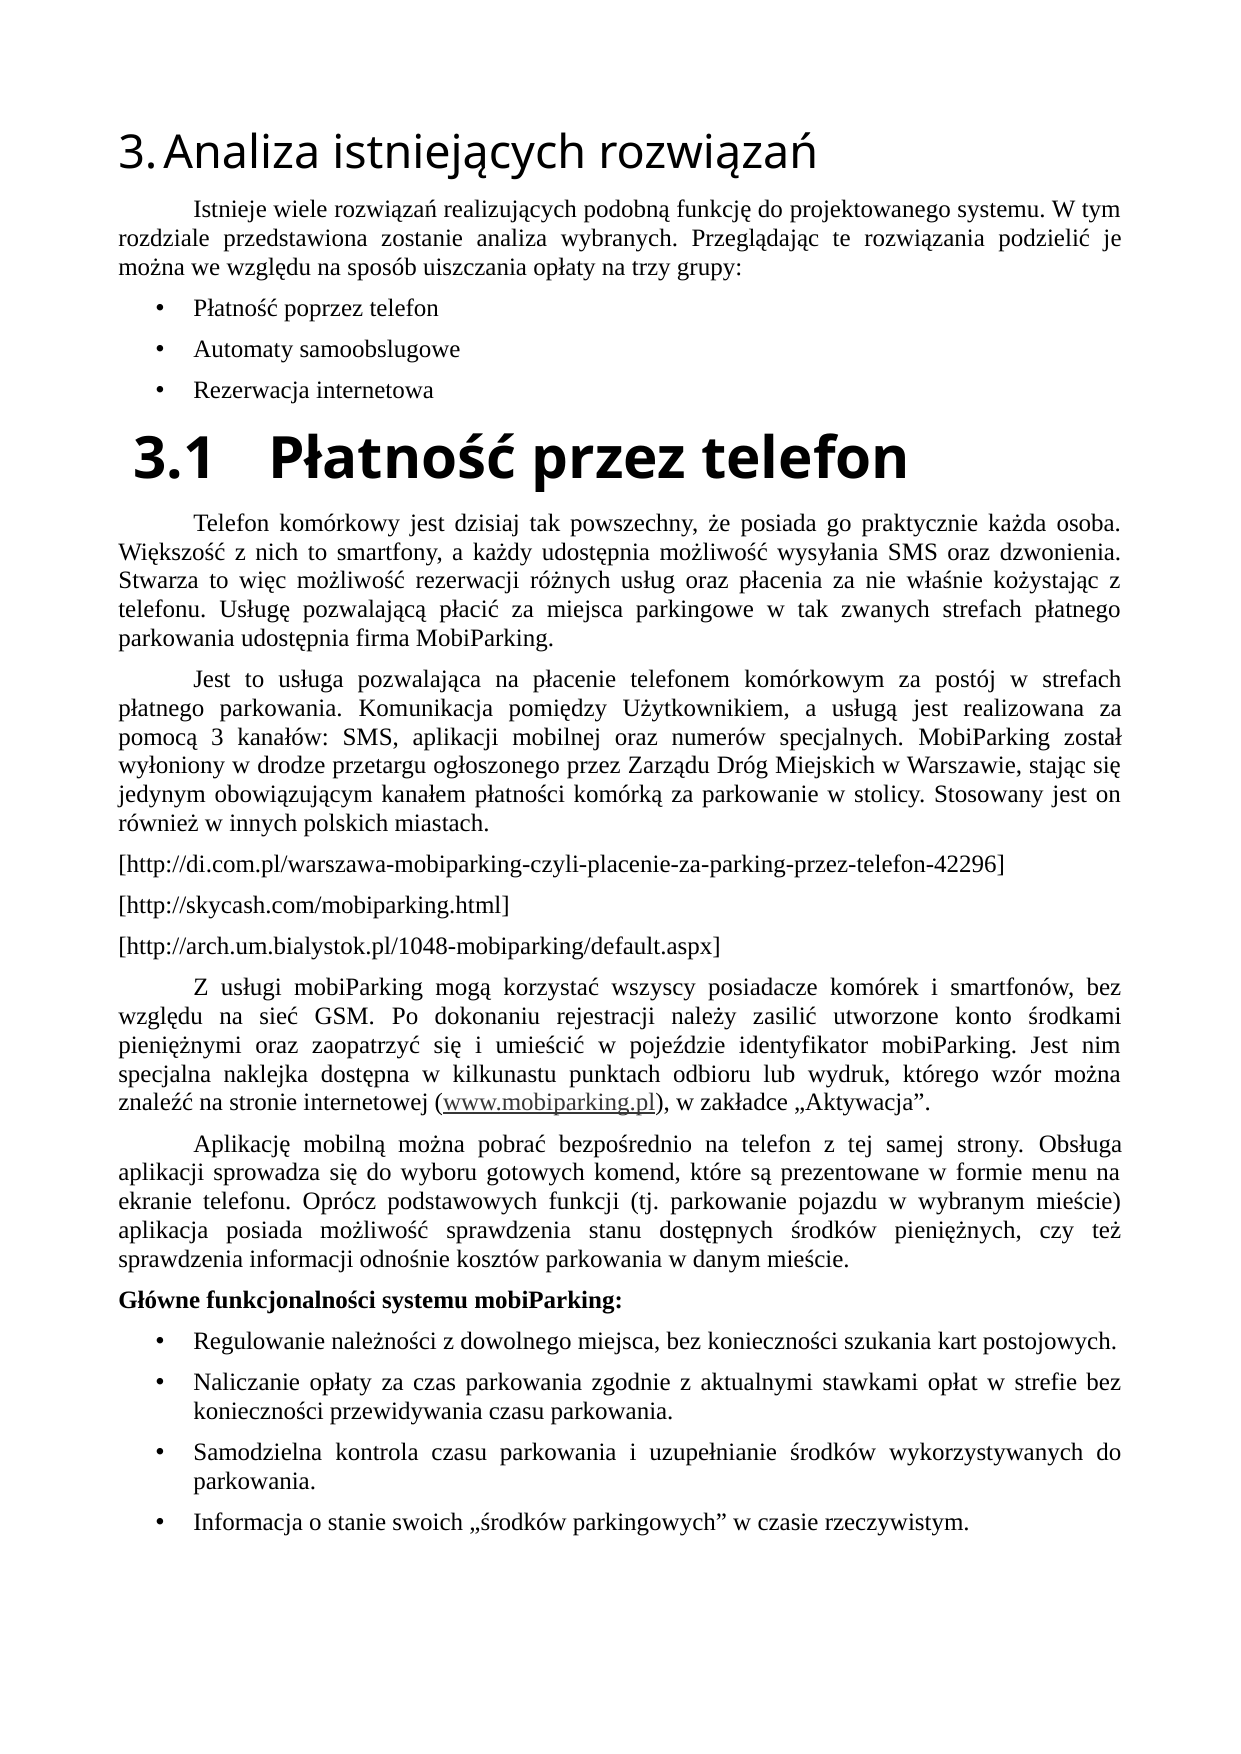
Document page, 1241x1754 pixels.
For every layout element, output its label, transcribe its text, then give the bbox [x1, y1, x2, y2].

text Z usługi mobiParking mogą korzystać wszyscy posiadacze komórek i smartfonów, bez względu na sieć GSM. Po dokonaniu rejestracji należy zasilić utworzone konto środkami pieniężnymi oraz zaopatrzyć się i umieścić w pojeździe identyfikator mobiParking. Jest nim specjalna naklejka dostępna w kilkunastu punktach odbioru lub wydruk, którego wzór można znaleźć na stronie internetowej (www.mobiparking.pl), w zakładce „Aktywacja”. [118, 972, 1122, 1116]
text Telefon komórkowy jest dzisiaj tak powszechny, że posiada go praktycznie każda osoba. Większość z nich to smartfony, a każdy udostępnia możliwość wysyłania SMS oraz dzwonienia. Stwarza to więc możliwość rezerwacji różnych usług oraz płacenia za nie właśnie kożystając z telefonu. Usługę pozwalającą płacić za miejsca parkingowe w tak zwanych strefach płatnego parkowania udostępnia firma MobiParking. [118, 508, 1122, 652]
list Samodzielna kontrola czasu parkowania i uzupełnianie środków wykorzystywanych do parkowania. [156, 1437, 1122, 1494]
text [http://arch.um.bialystok.pl/1048-mobiparking/default.aspx] [118, 931, 1122, 960]
list Rezerwacja internetowa [156, 375, 1122, 404]
list Automaty samoobslugowe [156, 334, 1122, 363]
text [http://skycash.com/mobiparking.html] [118, 890, 1122, 919]
text Jest to usługa pozwalająca na płacenie telefonem komórkowym za postój w strefach płatnego parkowania. Komunikacja pomiędzy Użytkownikiem, a usługą jest realizowana za pomocą 3 kanałów: SMS, aplikacji mobilnej oraz numerów specjalnych. MobiParking został wyłoniony w drodze przetargu ogłoszonego przez Zarządu Dróg Miejskich w Warszawie, stając się jedynym obowiązującym kanałem płatności komórką za parkowanie w stolicy. Stosowany jest on również w innych polskich miastach. [118, 664, 1122, 837]
list Informacja o stanie swoich „środków parkingowych” w czasie rzeczywistym. [156, 1507, 1122, 1536]
subtitle Analiza istniejących rozwiązań [118, 118, 1122, 182]
text Istnieje wiele rozwiązań realizujących podobną funkcję do projektowanego systemu. W tym rozdziale przedstawiona zostanie analiza wybranych. Przeglądając te rozwiązania podzielić je można we względu na sposób uiszczania opłaty na trzy grupy: [118, 194, 1122, 280]
text Główne funkcjonalności systemu mobiParking: [118, 1285, 1122, 1313]
list Regulowanie należności z dowolnego miejsca, bez konieczności szukania kart postojowych. [156, 1326, 1122, 1355]
list Naliczanie opłaty za czas parkowania zgodnie z aktualnymi stawkami opłat w strefie bez konieczności przewidywania czasu parkowania. [156, 1367, 1122, 1424]
subtitle Płatność przez telefon [118, 416, 1122, 496]
text Aplikację mobilną można pobrać bezpośrednio na telefon z tej samej strony. Obsługa aplikacji sprowadza się do wyboru gotowych komend, które są prezentowane w formie menu na ekranie telefonu. Oprócz podstawowych funkcji (tj. parkowanie pojazdu w wybranym mieście) aplikacja posiada możliwość sprawdzenia stanu dostępnych środków pieniężnych, czy też sprawdzenia informacji odnośnie kosztów parkowania w danym mieście. [118, 1129, 1122, 1272]
list Płatność poprzez telefon [156, 293, 1122, 321]
text [http://di.com.pl/warszawa-mobiparking-czyli-placenie-za-parking-przez-telefon-42296] [118, 849, 1122, 878]
